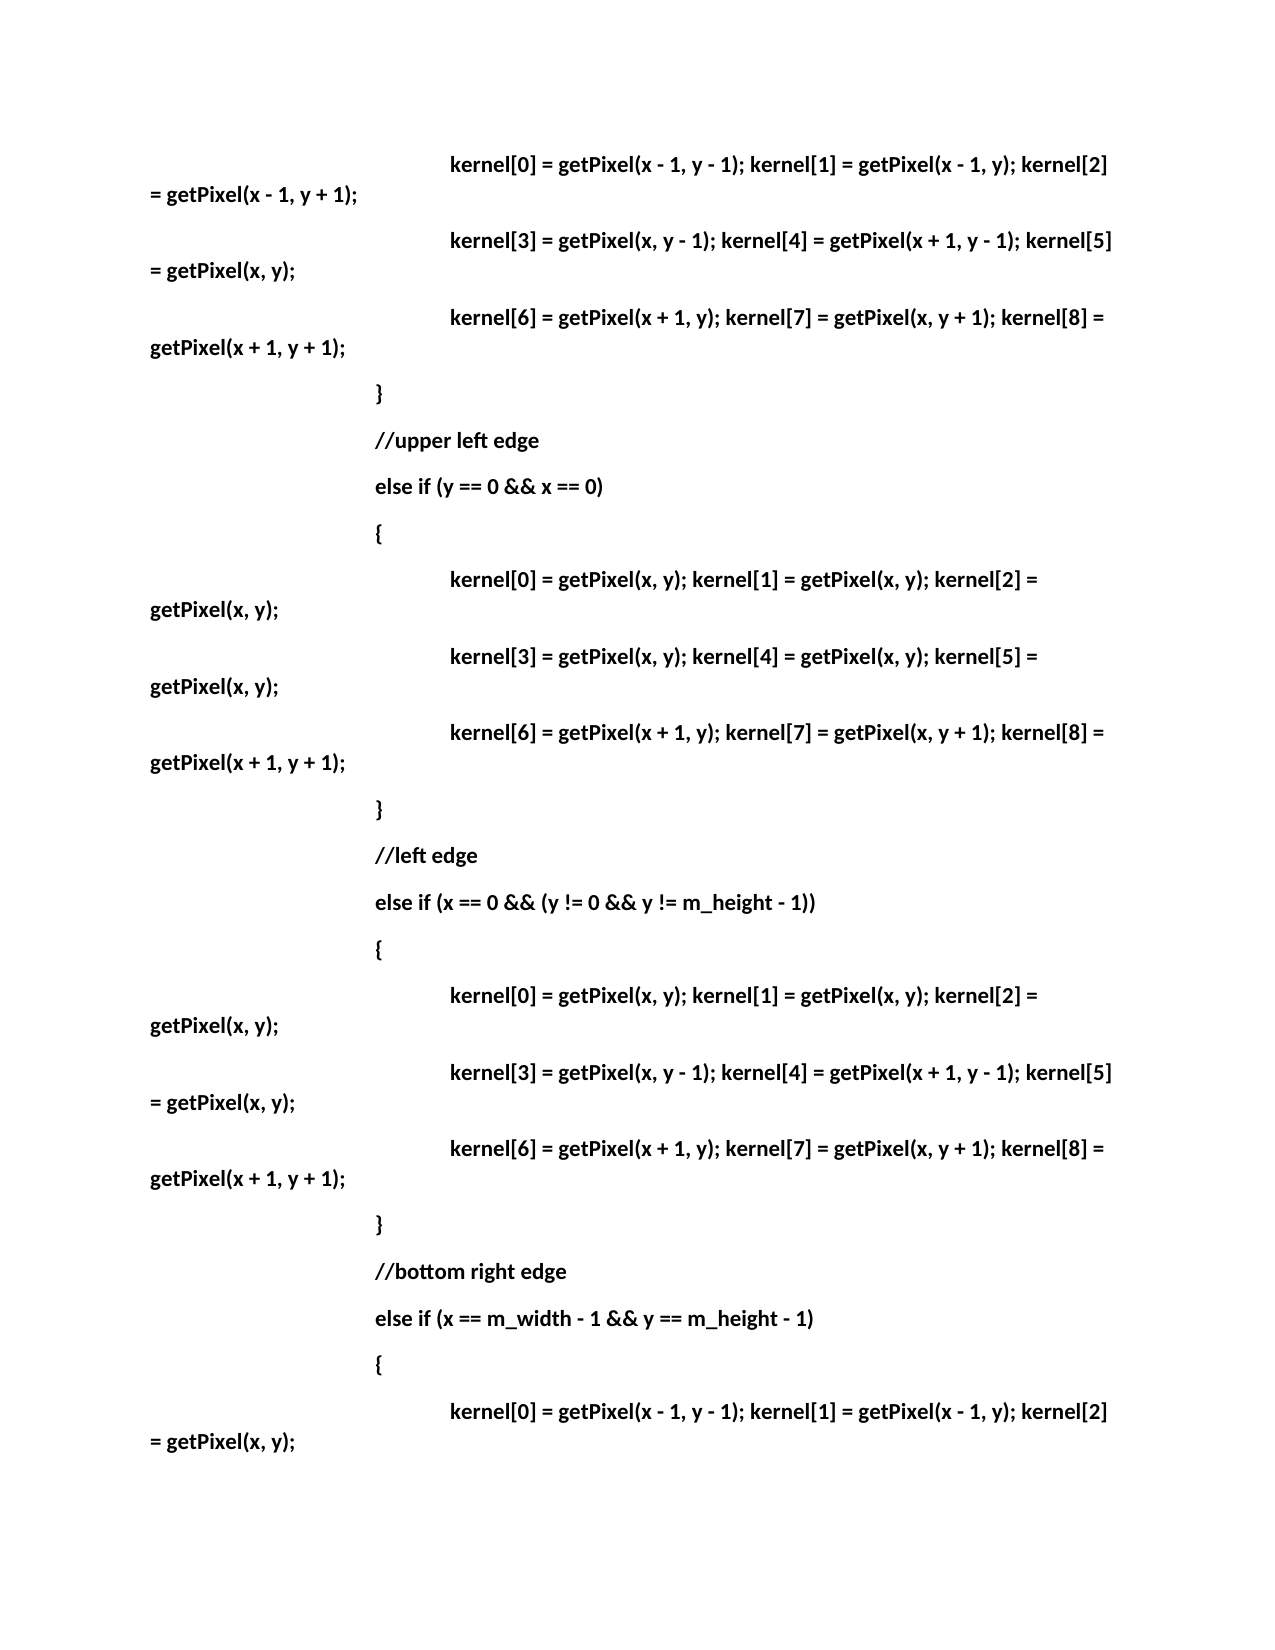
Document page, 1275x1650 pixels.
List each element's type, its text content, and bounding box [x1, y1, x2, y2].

text kernel[3] = getPixel(x, y - 1); kernel[4] = getPixel(x + 1, y - 1); kernel[5] = getPixel(x, y); [150, 226, 1125, 284]
text } [150, 379, 1125, 407]
text kernel[0] = getPixel(x - 1, y - 1); kernel[1] = getPixel(x - 1, y); kernel[2] = getPixel(x, y); [150, 1397, 1125, 1455]
text kernel[3] = getPixel(x, y - 1); kernel[4] = getPixel(x + 1, y - 1); kernel[5] = getPixel(x, y); [150, 1058, 1125, 1116]
text kernel[6] = getPixel(x + 1, y); kernel[7] = getPixel(x, y + 1); kernel[8] = getPixel(x + 1, y + 1); [150, 303, 1125, 361]
text { [150, 519, 1125, 547]
text //left edge [150, 842, 1125, 869]
text kernel[6] = getPixel(x + 1, y); kernel[7] = getPixel(x, y + 1); kernel[8] = getPixel(x + 1, y + 1); [150, 718, 1125, 776]
text else if (y == 0 && x == 0) [150, 472, 1125, 501]
text { [150, 935, 1125, 963]
text kernel[0] = getPixel(x - 1, y - 1); kernel[1] = getPixel(x - 1, y); kernel[2] = getPixel(x - 1, y + 1); [150, 150, 1125, 208]
text } [150, 1211, 1125, 1239]
text else if (x == m_width - 1 && y == m_height - 1) [150, 1304, 1125, 1332]
text { [150, 1350, 1125, 1378]
text } [150, 795, 1125, 823]
text else if (x == 0 && (y != 0 && y != m_height - 1)) [150, 888, 1125, 916]
text kernel[6] = getPixel(x + 1, y); kernel[7] = getPixel(x, y + 1); kernel[8] = getPixel(x + 1, y + 1); [150, 1134, 1125, 1192]
text //bottom right edge [150, 1257, 1125, 1285]
text //upper left edge [150, 426, 1125, 454]
text kernel[0] = getPixel(x, y); kernel[1] = getPixel(x, y); kernel[2] = getPixel(x, y); [150, 566, 1125, 623]
text kernel[3] = getPixel(x, y); kernel[4] = getPixel(x, y); kernel[5] = getPixel(x, y); [150, 642, 1125, 700]
text kernel[0] = getPixel(x, y); kernel[1] = getPixel(x, y); kernel[2] = getPixel(x, y); [150, 981, 1125, 1039]
